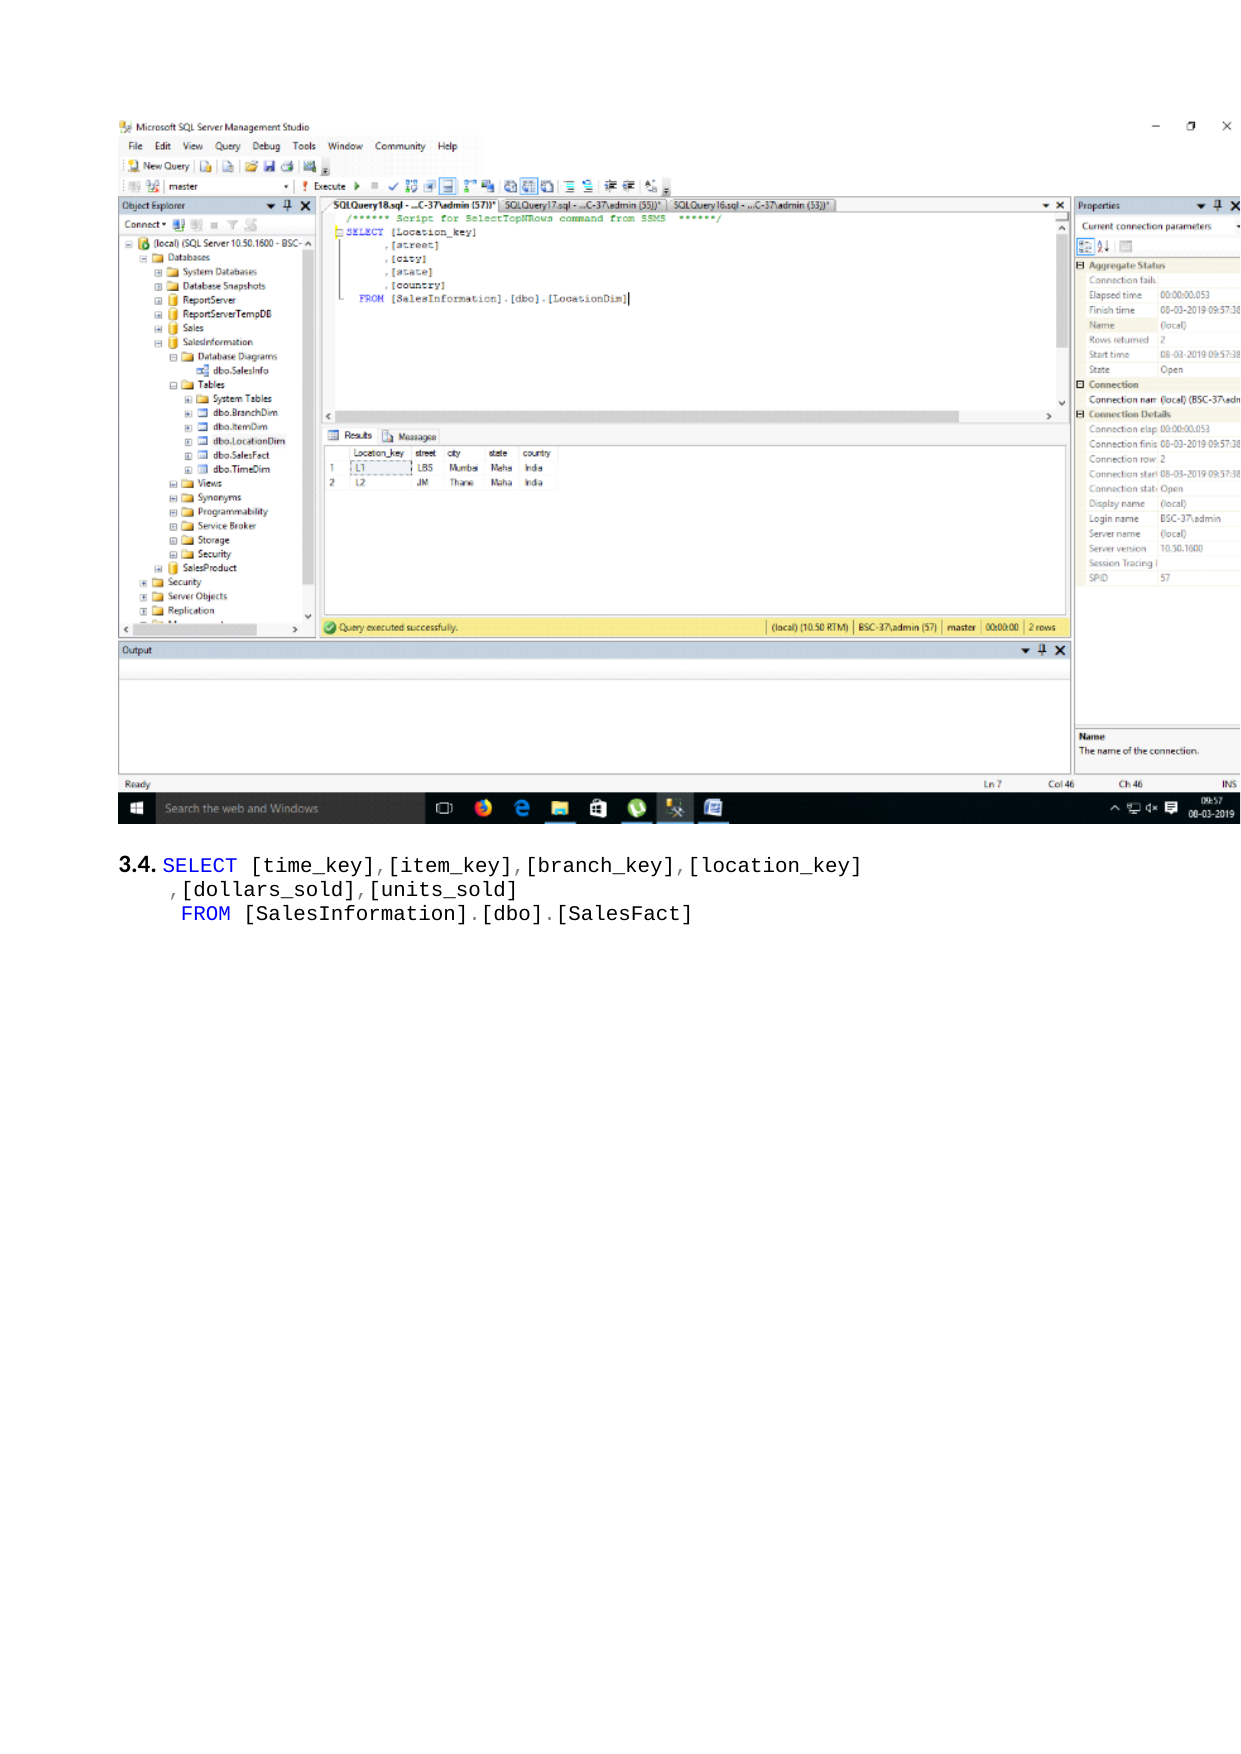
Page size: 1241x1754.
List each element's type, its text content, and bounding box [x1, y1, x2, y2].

text ,[dollars_sold],[units_sold] [118, 879, 1122, 902]
text 3.4. SELECT [time_key],[item_key],[branch_key],[location_key] [118, 848, 1122, 879]
text FROM [SalesInformation].[dbo].[SalesFact] [118, 902, 1122, 926]
